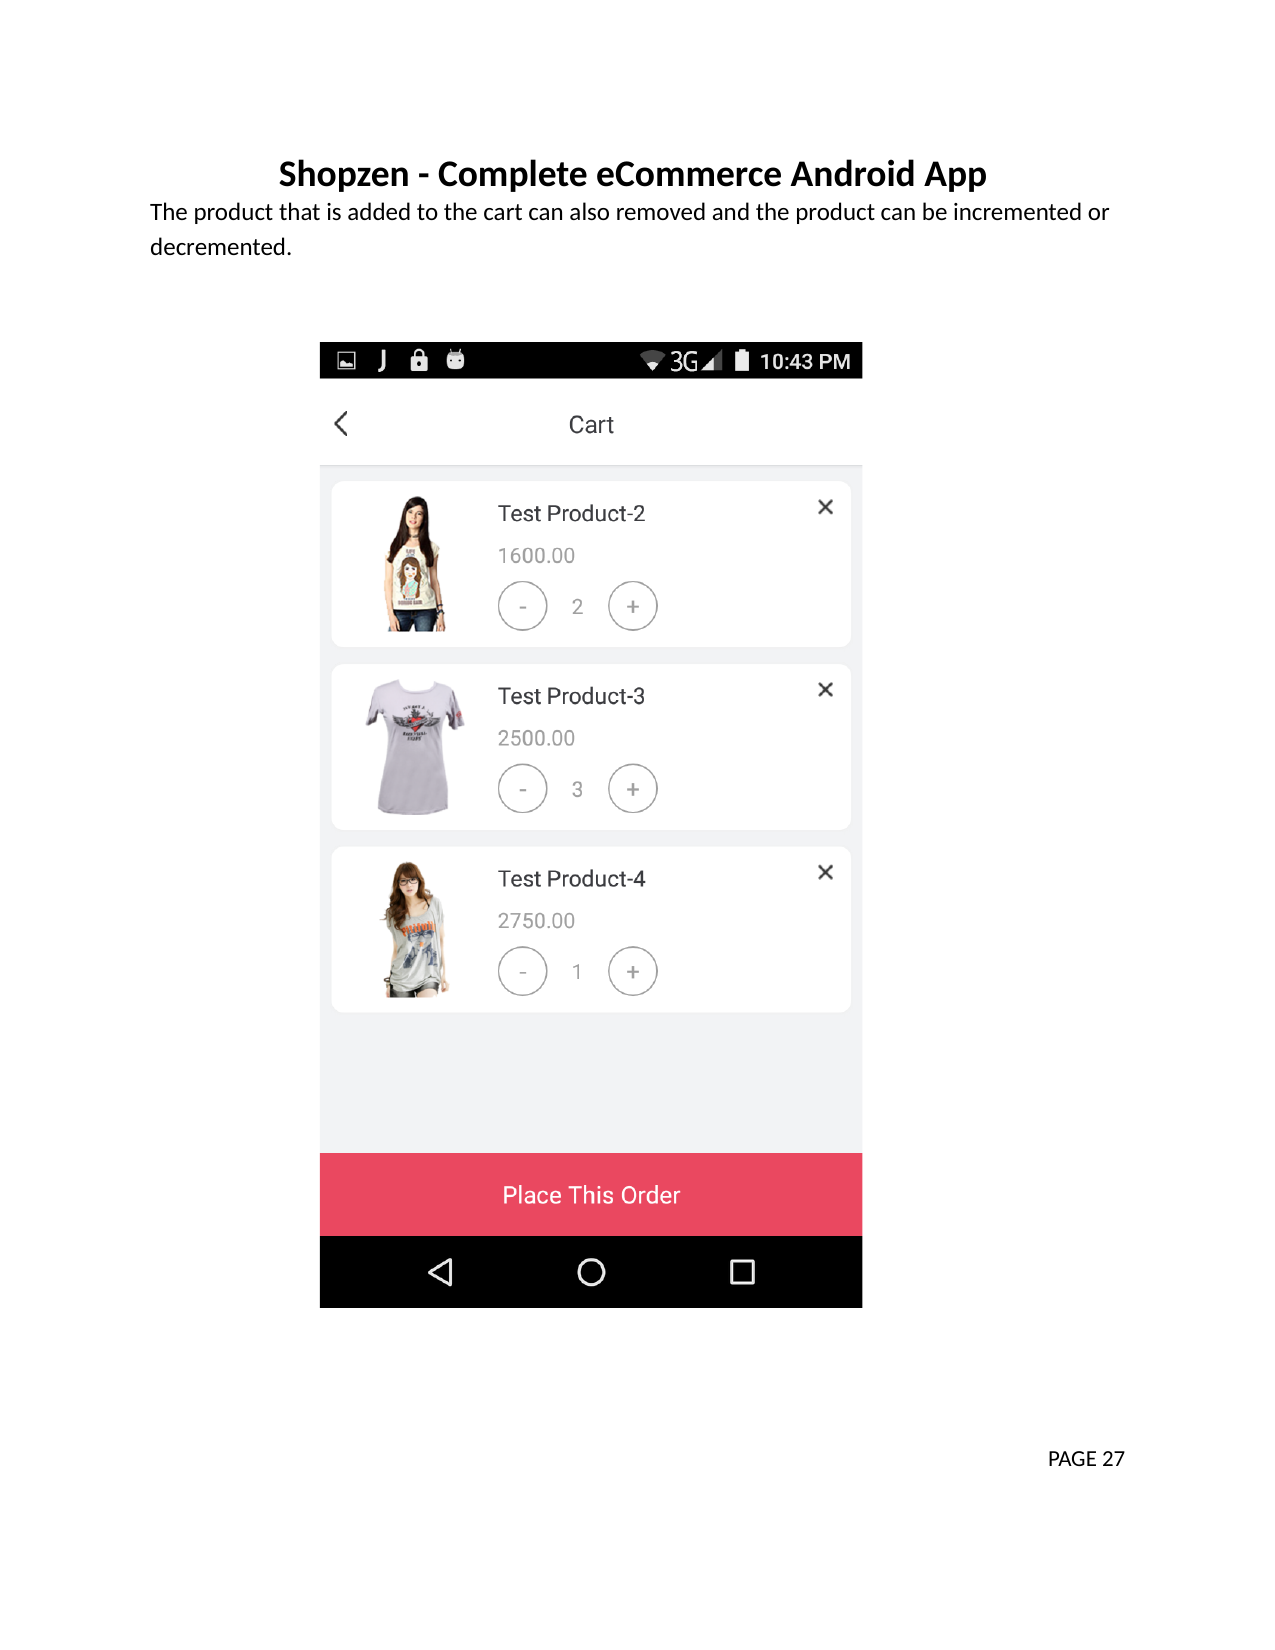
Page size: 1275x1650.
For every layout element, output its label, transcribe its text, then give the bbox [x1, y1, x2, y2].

text The product that is added to the cart can also removed and the product can be incremented or decremented. [150, 196, 1125, 261]
picture [319, 342, 863, 1308]
